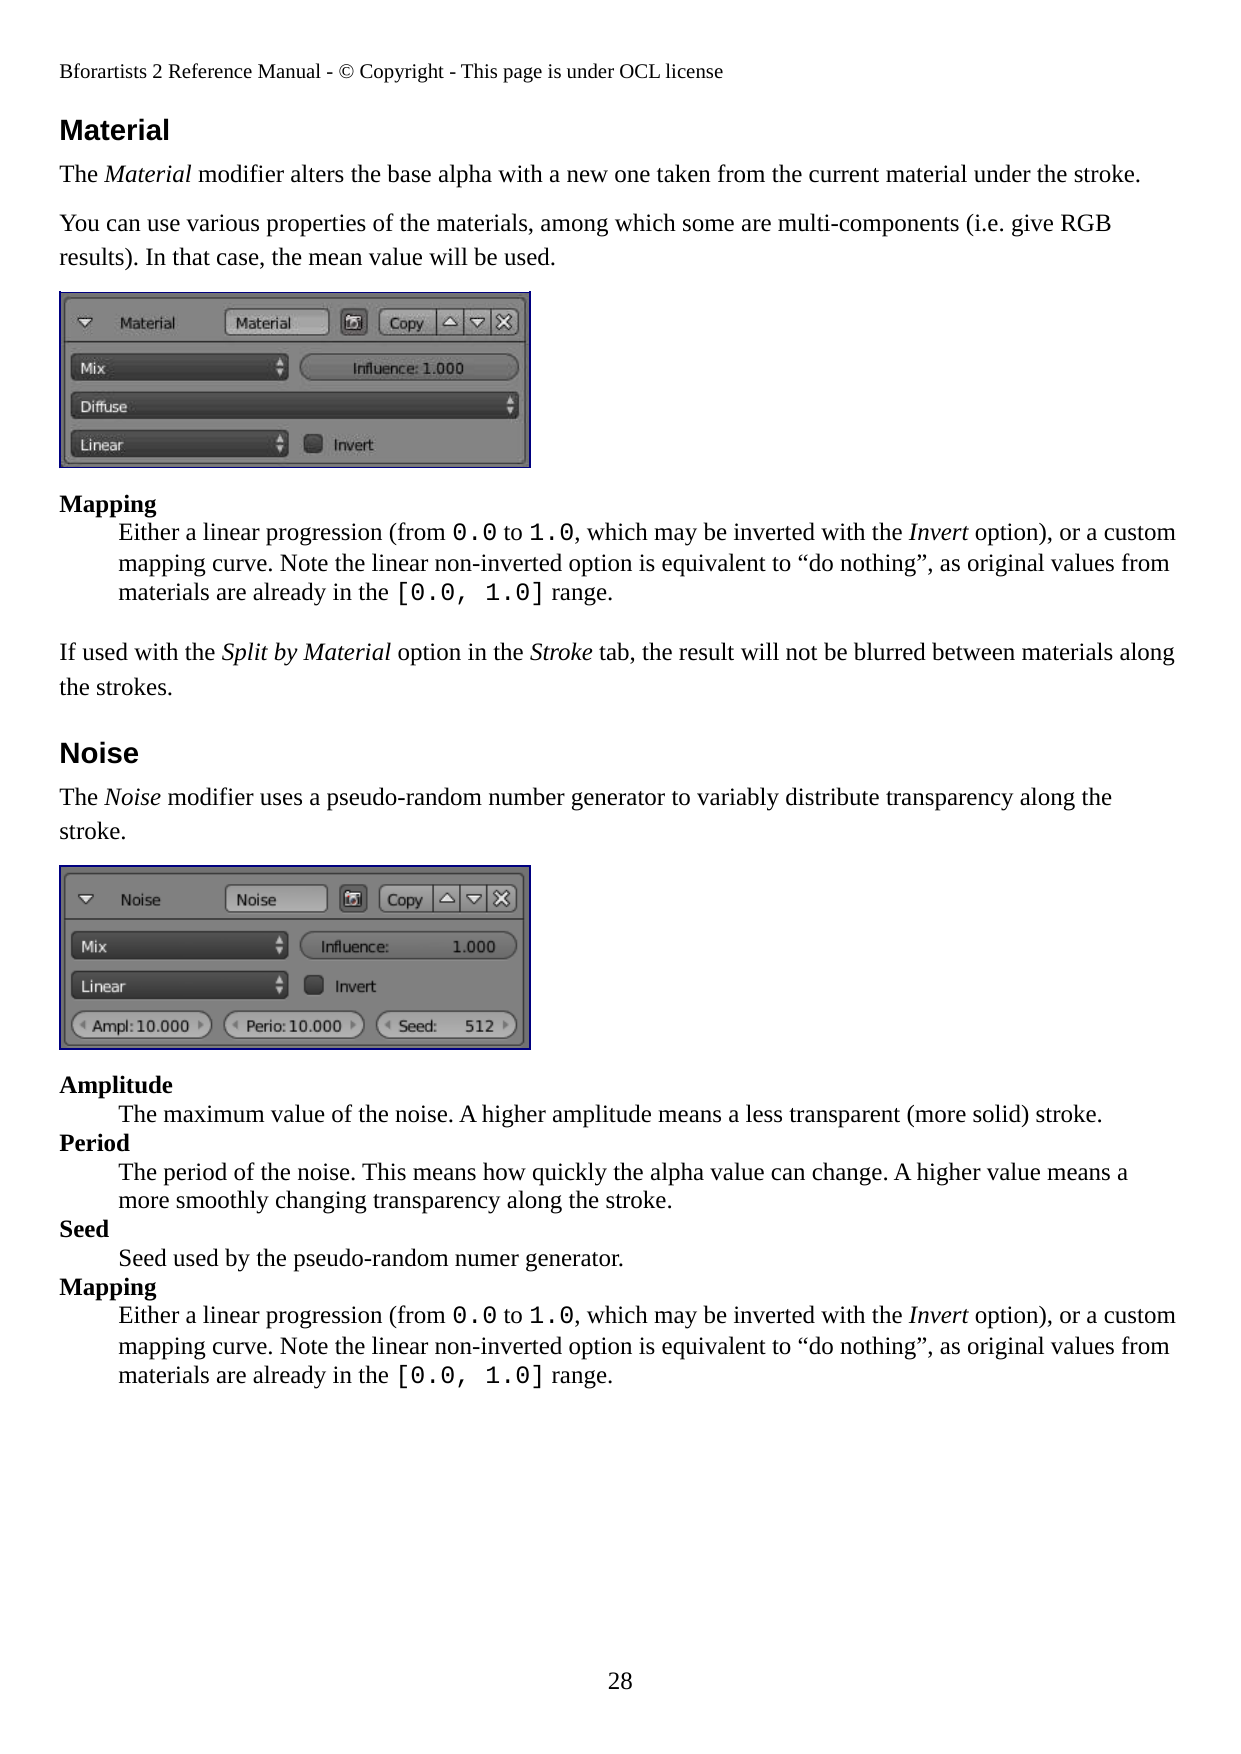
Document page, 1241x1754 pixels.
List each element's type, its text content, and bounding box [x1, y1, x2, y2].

list The maximum value of the noise. A higher amplitude means a less transparent (more solid) stroke. [118, 1099, 1181, 1128]
subtitle Seed [59, 1214, 1181, 1243]
text If used with the Split by Material option in the Stroke tab, the result will not be blurred between materials along the strokes. [59, 637, 1181, 701]
subtitle Period [59, 1128, 1181, 1157]
subtitle Noise [59, 736, 1181, 769]
list Either a linear progression (from 0.0 to 1.0, which may be inverted with the Invert option), or a custom mapping curve. Note the linear non-inverted option is equivalent to “do nothing”, as original values from materials are already in the [0.0, 1.0] range. [118, 1300, 1181, 1391]
subtitle Mapping [59, 489, 1181, 517]
subtitle Mapping [59, 1272, 1181, 1300]
text You can use various properties of the materials, among which some are multi-components (i.e. give RGB results). In that case, the mean value will be used. [59, 208, 1181, 271]
text The Material modifier alters the base alpha with a new one taken from the current material under the stroke. [59, 159, 1181, 188]
picture [61, 293, 529, 467]
subtitle Amplitude [59, 1070, 1181, 1099]
text The Noise modifier uses a pseudo-random number generator to variably distribute transparency along the stroke. [59, 782, 1181, 845]
list The period of the noise. This means how quickly the alpha value can change. A higher value means a more smoothly changing transparency along the stroke. [118, 1157, 1181, 1214]
list Either a linear progression (from 0.0 to 1.0, which may be inverted with the Invert option), or a custom mapping curve. Note the linear non-inverted option is equivalent to “do nothing”, as original values from materials are already in the [0.0, 1.0] range. [118, 517, 1181, 608]
subtitle Material [59, 113, 1181, 146]
picture [61, 867, 529, 1048]
list Seed used by the pseudo-random numer generator. [118, 1243, 1181, 1272]
